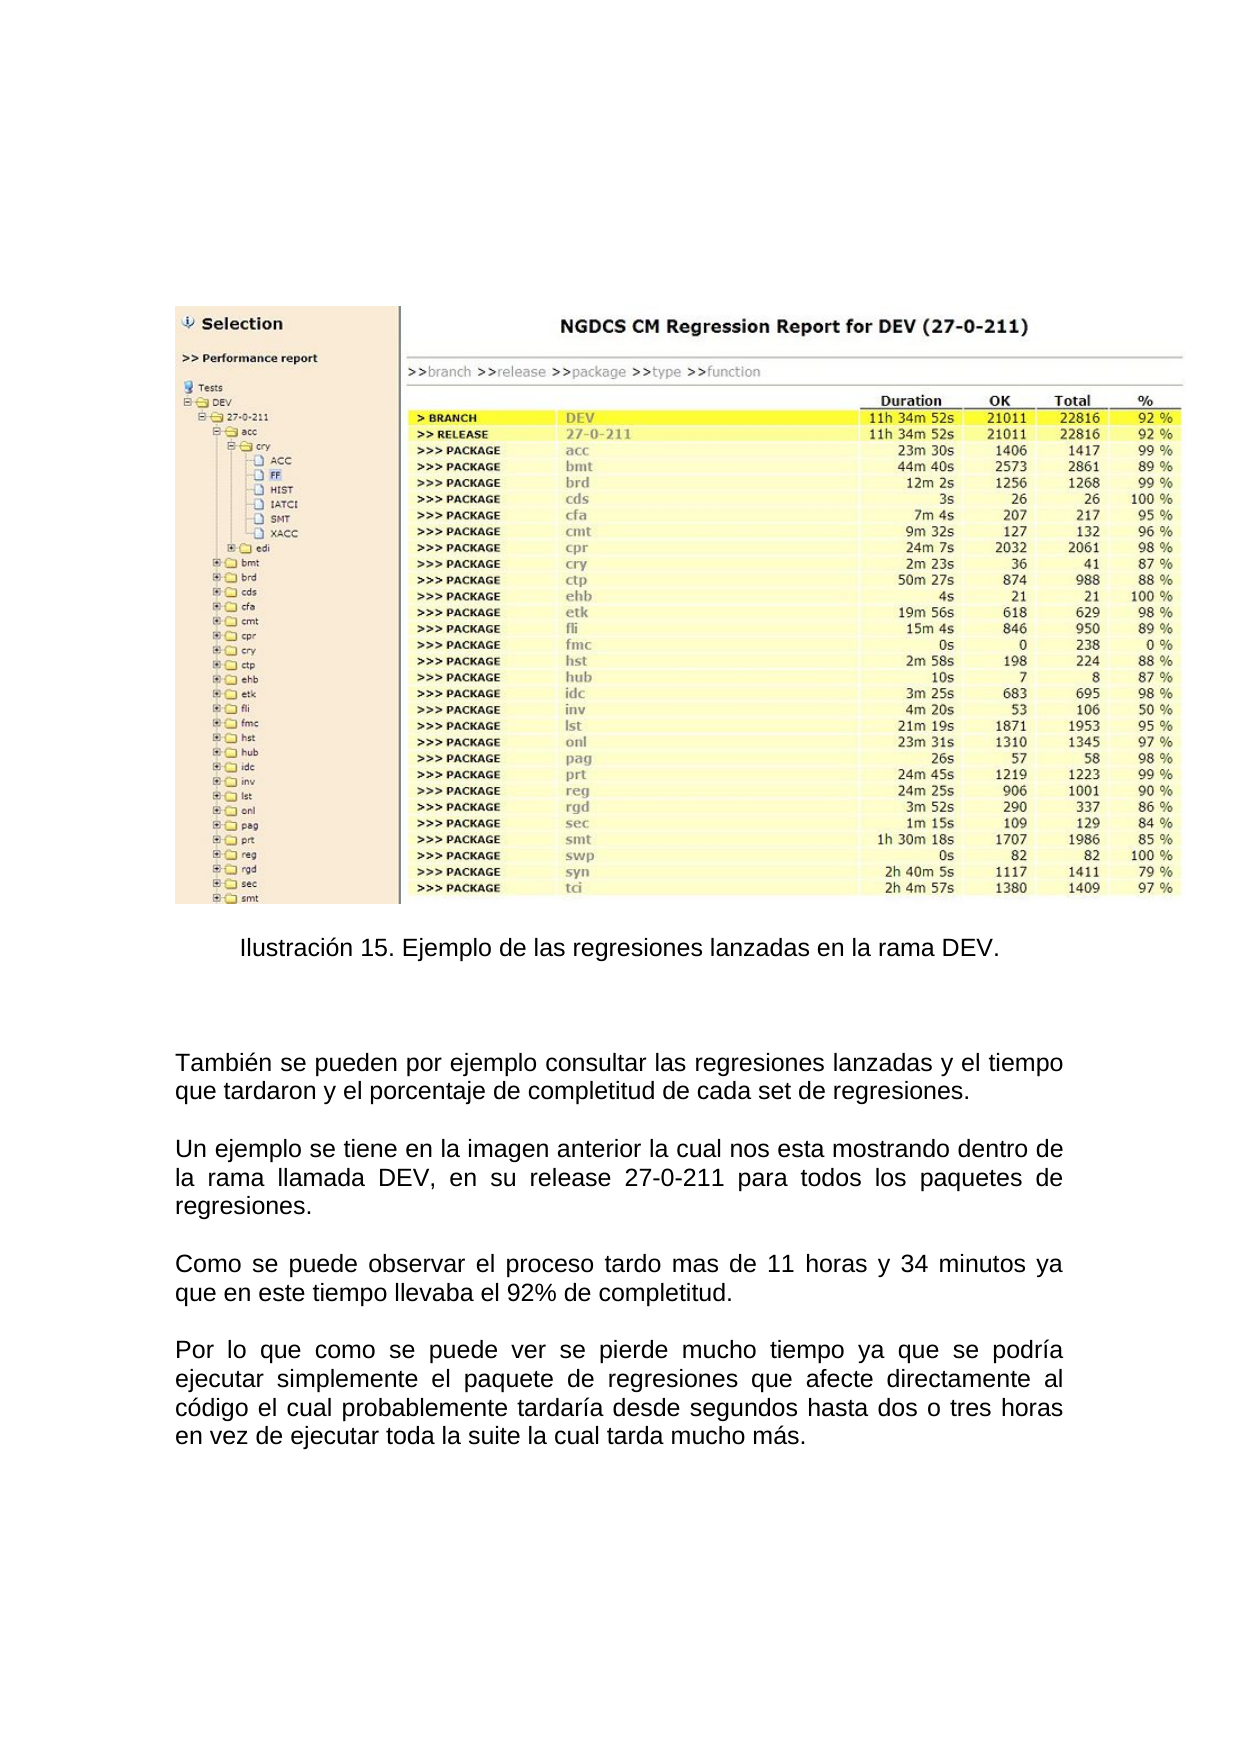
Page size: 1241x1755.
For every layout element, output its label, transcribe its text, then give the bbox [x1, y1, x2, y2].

text Un ejemplo se tiene en la imagen anterior la cual nos esta mostrando dentro de la rama llamada DEV, en su release 27-0-211 para todos los paquetes de regresiones. [175, 1134, 1065, 1220]
picture [175, 306, 1186, 904]
text Ilustración 15. Ejemplo de las regresiones lanzadas en la rama DEV. [175, 932, 1065, 961]
text Como se puede observar el proceso tardo mas de 11 horas y 34 minutos ya que en este tiempo llevaba el 92% de completitud. [175, 1249, 1065, 1306]
text También se pueden por ejemplo consultar las regresiones lanzadas y el tiempo que tardaron y el porcentaje de completitud de cada set de regresiones. [175, 1047, 1065, 1105]
text Por lo que como se puede ver se pierde mucho tiempo ya que se podría ejecutar simplemente el paquete de regresiones que afecte directamente al código el cual probablemente tardaría desde segundos hasta dos o tres horas en vez de ejecutar toda la suite la cual tarda mucho más. [175, 1335, 1065, 1450]
